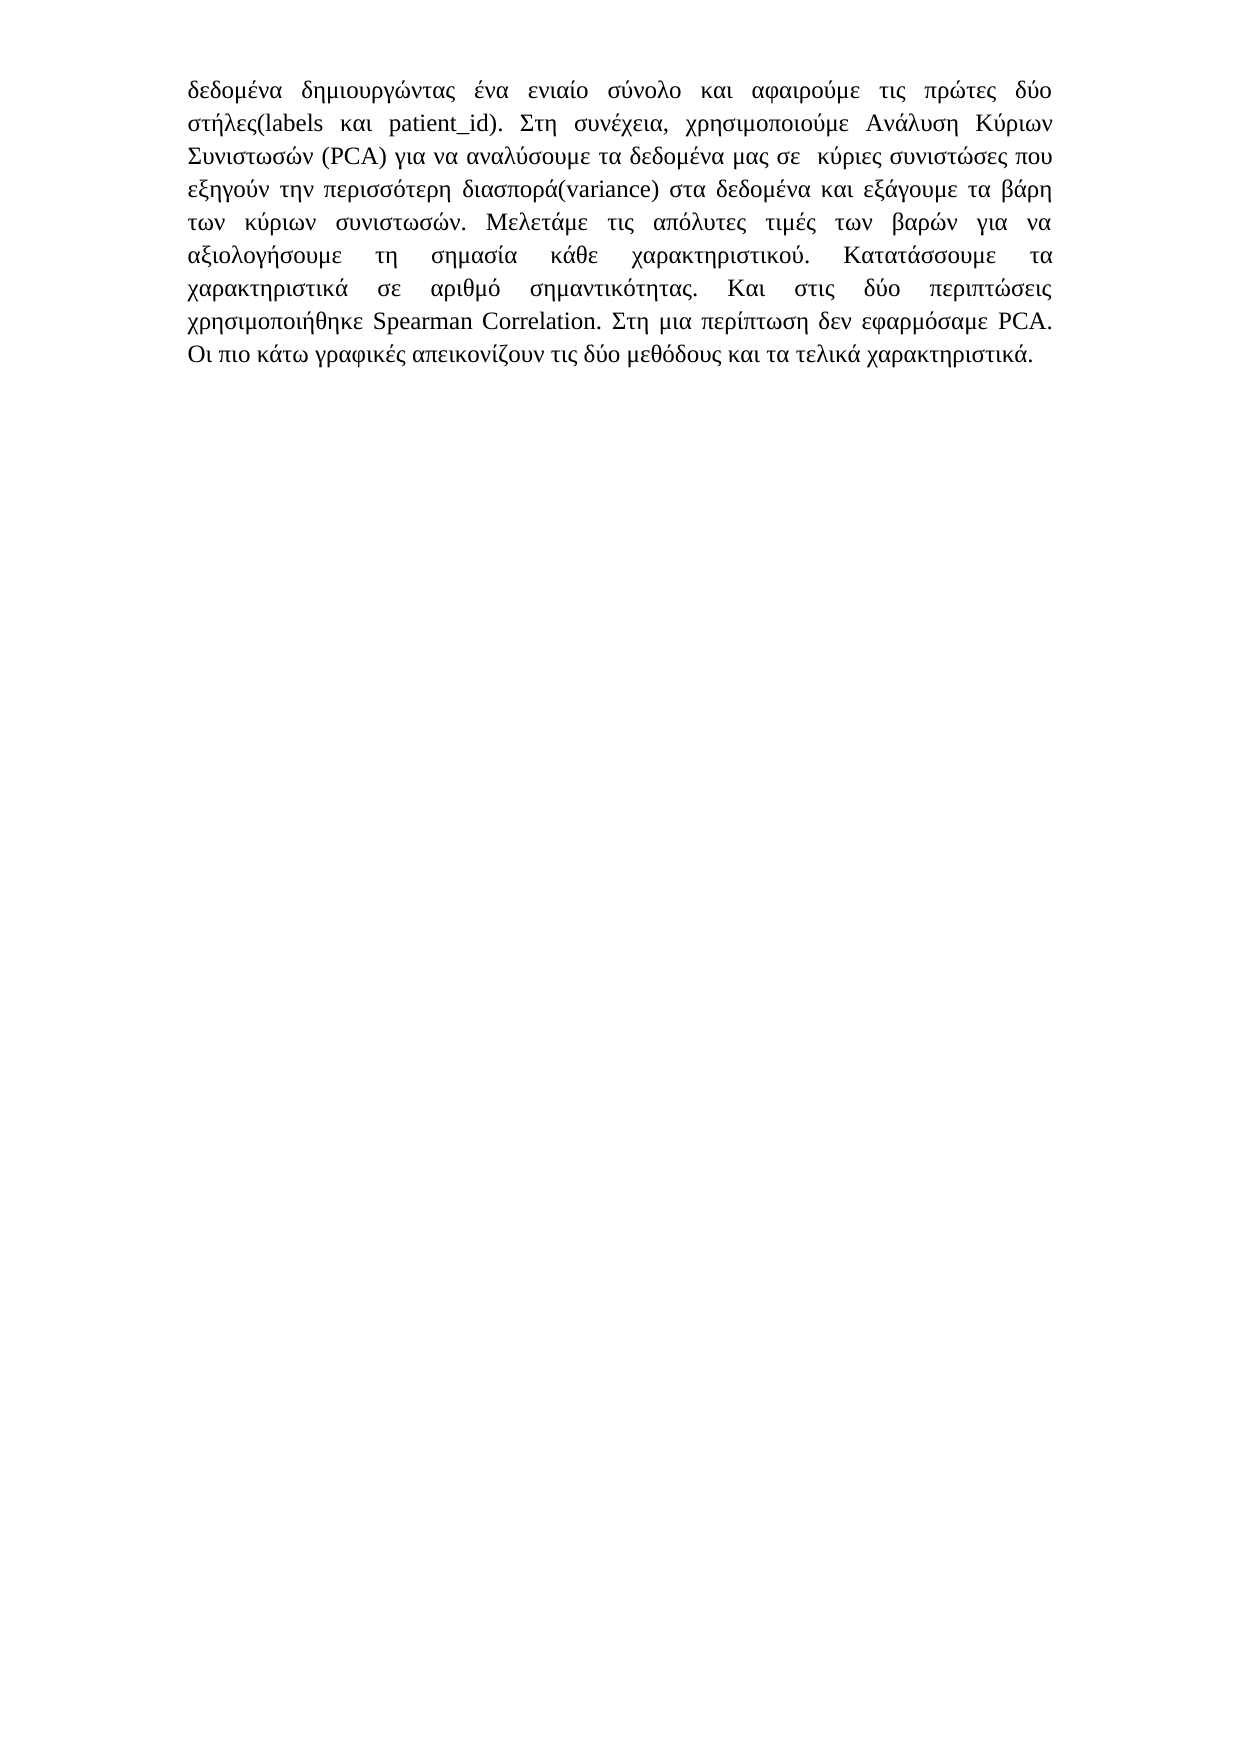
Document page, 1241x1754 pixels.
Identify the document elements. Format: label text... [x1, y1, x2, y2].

text δεδομένα δημιουργώντας ένα ενιαίο σύνολο και αφαιρούμε τις πρώτες δύο στήλες(labels και patient_id). Στη συνέχεια, χρησιμοποιούμε Ανάλυση Κύριων Συνιστωσών (PCA) για να αναλύσουμε τα δεδομένα μας σε κύριες συνιστώσες που εξηγούν την περισσότερη διασπορά(variance) στα δεδομένα και εξάγουμε τα βάρη των κύριων συνιστωσών. Μελετάμε τις απόλυτες τιμές των βαρών για να αξιολογήσουμε τη σημασία κάθε χαρακτηριστικού. Κατατάσσουμε τα χαρακτηριστικά σε αριθμό σημαντικότητας. Και στις δύο περιπτώσεις χρησιμοποιήθηκε Spearman Correlation. Στη μια περίπτωση δεν εφαρμόσαμε PCA. Οι πιο κάτω γραφικές απεικονίζουν τις δύο μεθόδους και τα τελικά χαρακτηριστικά. [187, 75, 1053, 368]
